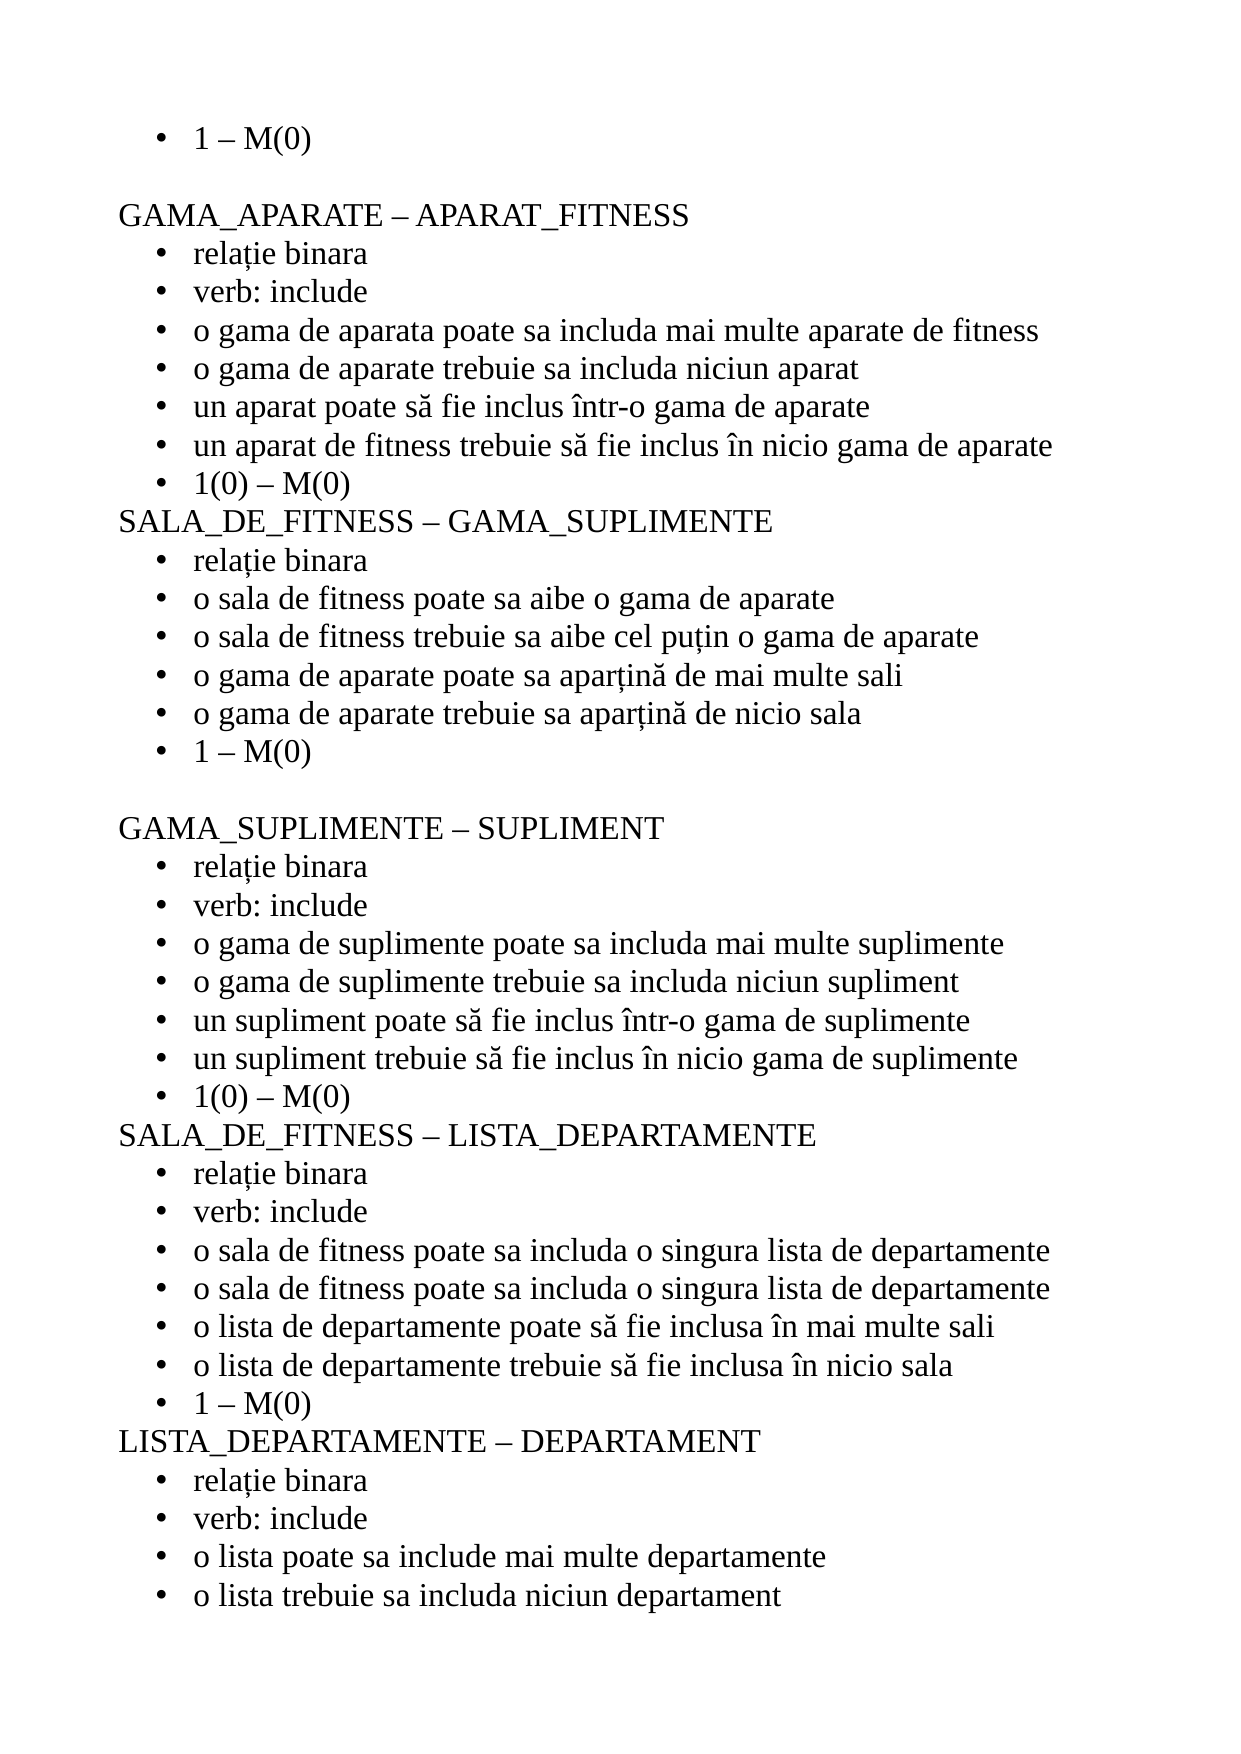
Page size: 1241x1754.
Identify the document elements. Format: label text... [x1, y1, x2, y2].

list relație binara [156, 1153, 1122, 1191]
list o lista poate sa include mai multe departamente [156, 1536, 1122, 1575]
list o gama de aparate trebuie sa includa niciun aparat [156, 348, 1122, 386]
text GAMA_APARATE – APARAT_FITNESS [118, 195, 1122, 233]
list o gama de aparate trebuie sa aparțină de nicio sala [156, 693, 1122, 731]
text GAMA_SUPLIMENTE – SUPLIMENT [118, 808, 1122, 846]
list un aparat de fitness trebuie să fie inclus în nicio gama de aparate [156, 425, 1122, 463]
list 1 – M(0) [156, 731, 1122, 770]
list o gama de suplimente poate sa includa mai multe suplimente [156, 923, 1122, 961]
list verb: include [156, 1191, 1122, 1230]
list 1(0) – M(0) [156, 1076, 1122, 1115]
list un supliment poate să fie inclus într-o gama de suplimente [156, 1000, 1122, 1038]
list relație binara [156, 846, 1122, 885]
list o lista de departamente trebuie să fie inclusa în nicio sala [156, 1345, 1122, 1383]
list relație binara [156, 1460, 1122, 1498]
list verb: include [156, 271, 1122, 310]
list o sala de fitness poate sa includa o singura lista de departamente [156, 1268, 1122, 1306]
list o lista de departamente poate să fie inclusa în mai multe sali [156, 1306, 1122, 1345]
list o gama de aparate poate sa aparțină de mai multe sali [156, 655, 1122, 693]
list 1 – M(0) [156, 1383, 1122, 1421]
list verb: include [156, 885, 1122, 923]
list verb: include [156, 1498, 1122, 1536]
list un supliment trebuie să fie inclus în nicio gama de suplimente [156, 1038, 1122, 1076]
list relație binara [156, 233, 1122, 271]
list relație binara [156, 540, 1122, 578]
list o gama de aparata poate sa includa mai multe aparate de fitness [156, 310, 1122, 348]
list o sala de fitness trebuie sa aibe cel puțin o gama de aparate [156, 616, 1122, 655]
text LISTA_DEPARTAMENTE – DEPARTAMENT [118, 1421, 1122, 1460]
text SALA_DE_FITNESS – LISTA_DEPARTAMENTE [118, 1115, 1122, 1153]
list o sala de fitness poate sa includa o singura lista de departamente [156, 1230, 1122, 1268]
text SALA_DE_FITNESS – GAMA_SUPLIMENTE [118, 501, 1122, 540]
list 1(0) – M(0) [156, 463, 1122, 501]
list un aparat poate să fie inclus într-o gama de aparate [156, 386, 1122, 425]
list o lista trebuie sa includa niciun departament [156, 1575, 1122, 1613]
list o sala de fitness poate sa aibe o gama de aparate [156, 578, 1122, 616]
list 1 – M(0) [156, 118, 1122, 156]
list o gama de suplimente trebuie sa includa niciun supliment [156, 961, 1122, 1000]
